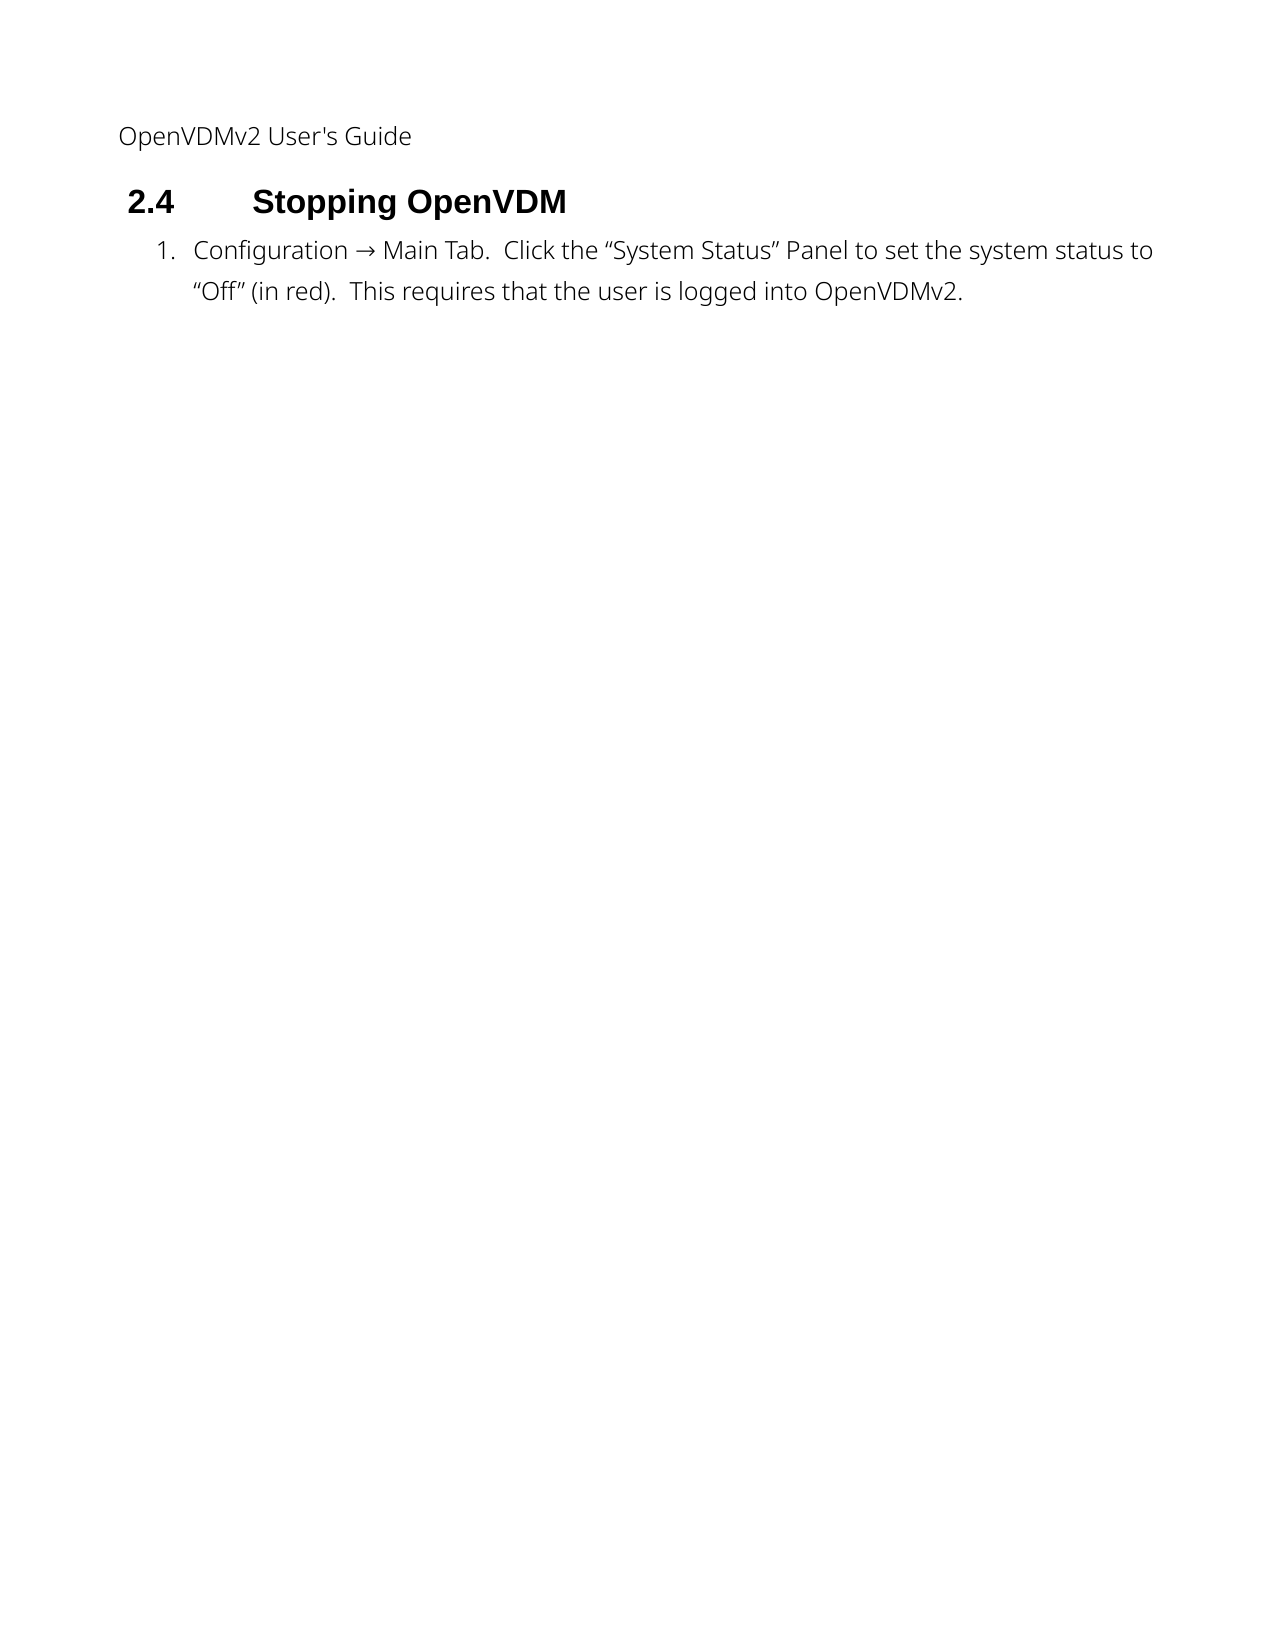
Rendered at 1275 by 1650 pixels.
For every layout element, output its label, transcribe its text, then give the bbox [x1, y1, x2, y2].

subtitle Stopping OpenVDM [118, 182, 1157, 220]
list Configuration → Main Tab. Click the “System Status” Panel to set the system status to “Off” (in red). This requires that the user is logged into OpenVDMv2. [156, 233, 1157, 308]
